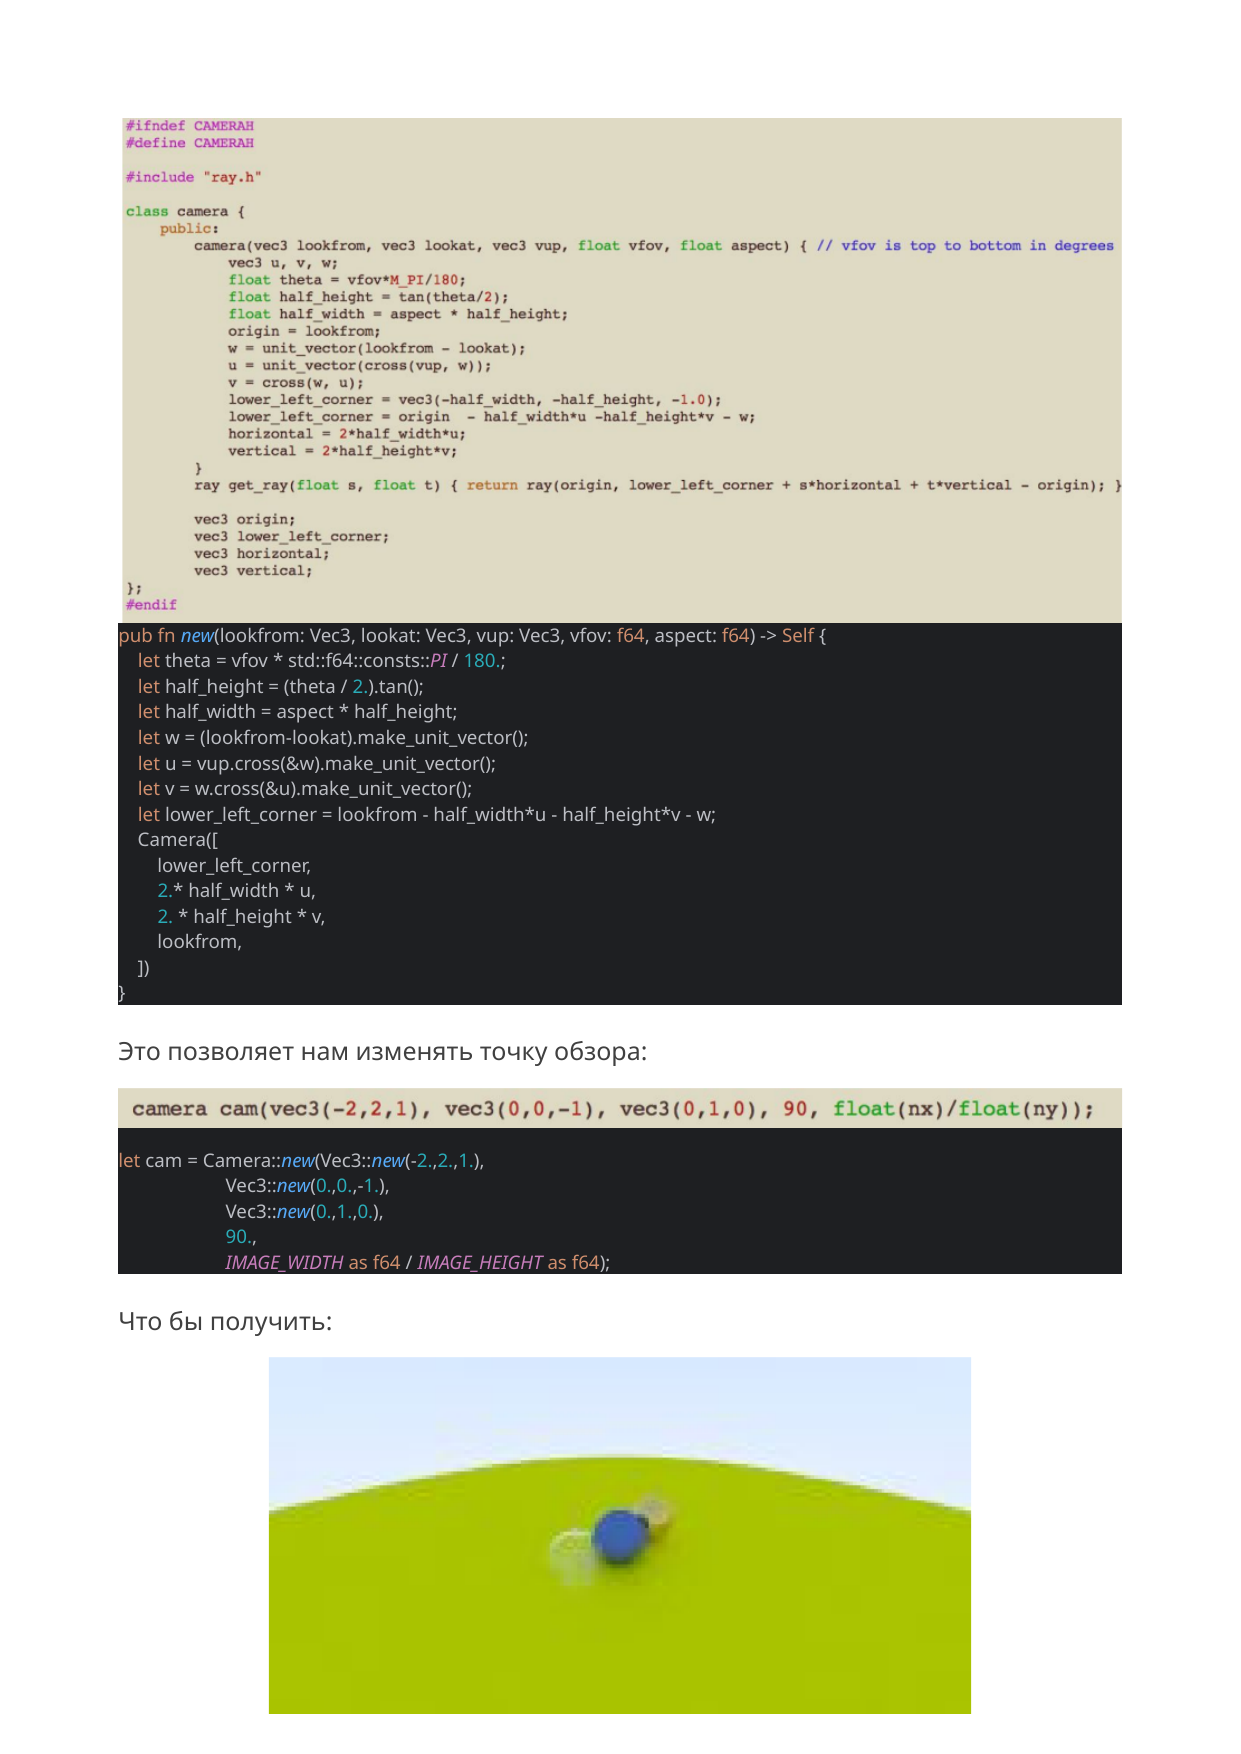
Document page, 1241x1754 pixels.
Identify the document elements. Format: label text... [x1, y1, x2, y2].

picture [268, 1357, 972, 1714]
text Что бы получить: [118, 1303, 1122, 1337]
text Это позволяет нам изменять точку обзора: [118, 1034, 1122, 1068]
text let cam = Camera::new(Vec3::new(-2.,2.,1.), Vec3::new(0.,0.,-1.), Vec3::new(0.,1.,0.), 90., IMAGE_WIDTH as f64 / IMAGE_HEIGHT as f64); [118, 1128, 1122, 1274]
picture [118, 1087, 1123, 1128]
picture [118, 118, 1123, 623]
text pub fn new(lookfrom: Vec3, lookat: Vec3, vup: Vec3, vfov: f64, aspect: f64) -> Self { let theta = vfov * std::f64::consts::PI / 180.; let half_height = (theta / 2.).tan(); let half_width = aspect * half_height; let w = (lookfrom-lookat).make_unit_vector(); let u = vup.cross(&w).make_unit_vector(); let v = w.cross(&u).make_unit_vector(); let lower_left_corner = lookfrom - half_width*u - half_height*v - w; Camera([ lower_left_corner, 2.* half_width * u, 2. * half_height * v, lookfrom, ]) } [118, 623, 1122, 1005]
